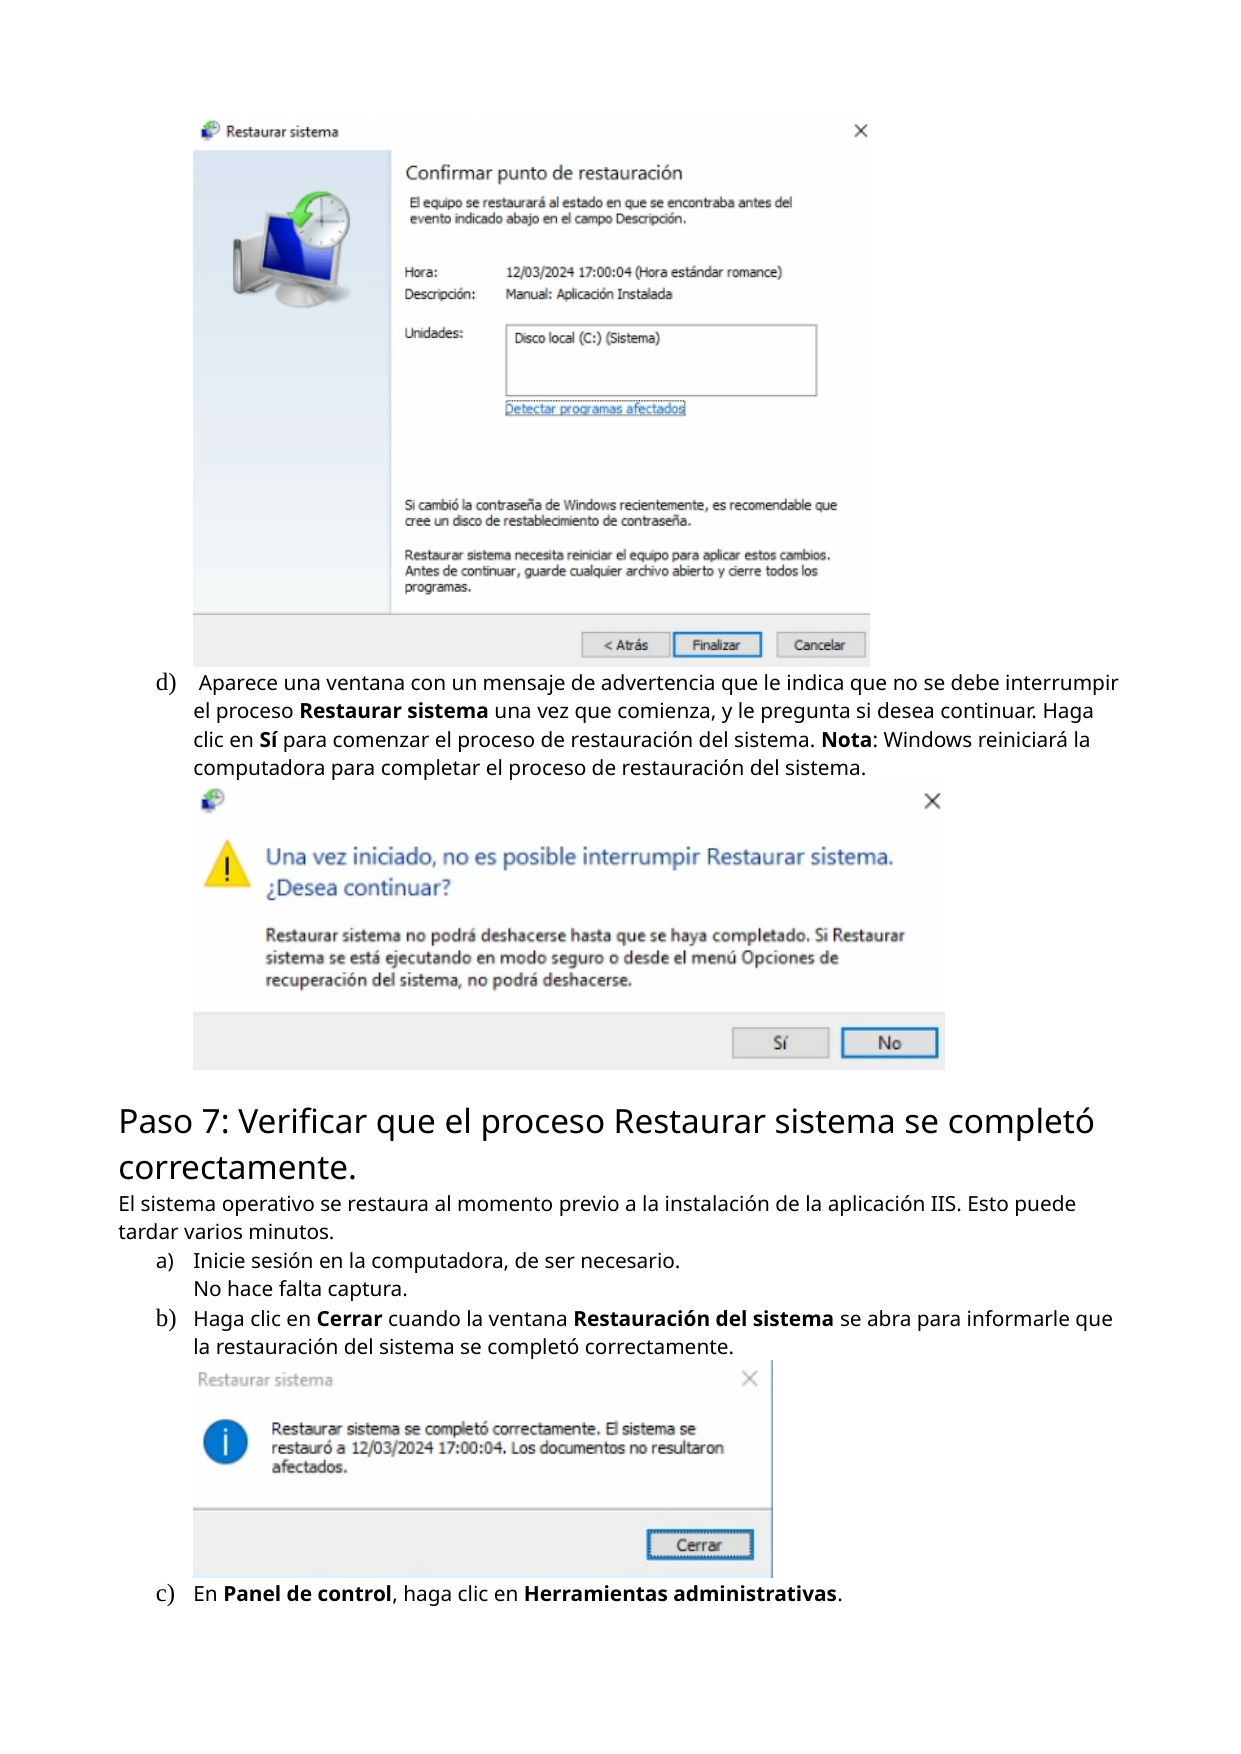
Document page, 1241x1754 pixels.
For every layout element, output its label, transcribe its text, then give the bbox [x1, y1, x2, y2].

picture [193, 1360, 773, 1578]
list No hace falta captura. [156, 1274, 1122, 1303]
picture [193, 781, 945, 1070]
list Haga clic en Cerrar cuando la ventana Restauración del sistema se abra para informarle que la restauración del sistema se completó correctamente. [156, 1303, 1122, 1361]
text El sistema operativo se restaura al momento previo a la instalación de la aplicación IIS. Esto puede tardar varios minutos. [118, 1189, 1122, 1246]
picture [193, 118, 871, 667]
list En Panel de control, haga clic en Herramientas administrativas. [156, 1578, 1122, 1607]
text Paso 7: Verificar que el proceso Restaurar sistema se completó correctamente. [118, 1098, 1122, 1189]
list Inicie sesión en la computadora, de ser necesario. [156, 1246, 1122, 1274]
list Aparece una ventana con un mensaje de advertencia que le indica que no se debe interrumpir el proceso Restaurar sistema una vez que comienza, y le pregunta si desea continuar. Haga clic en Sí para comenzar el proceso de restauración del sistema. Nota: Windows reiniciará la computadora para completar el proceso de restauración del sistema. [156, 667, 1122, 782]
